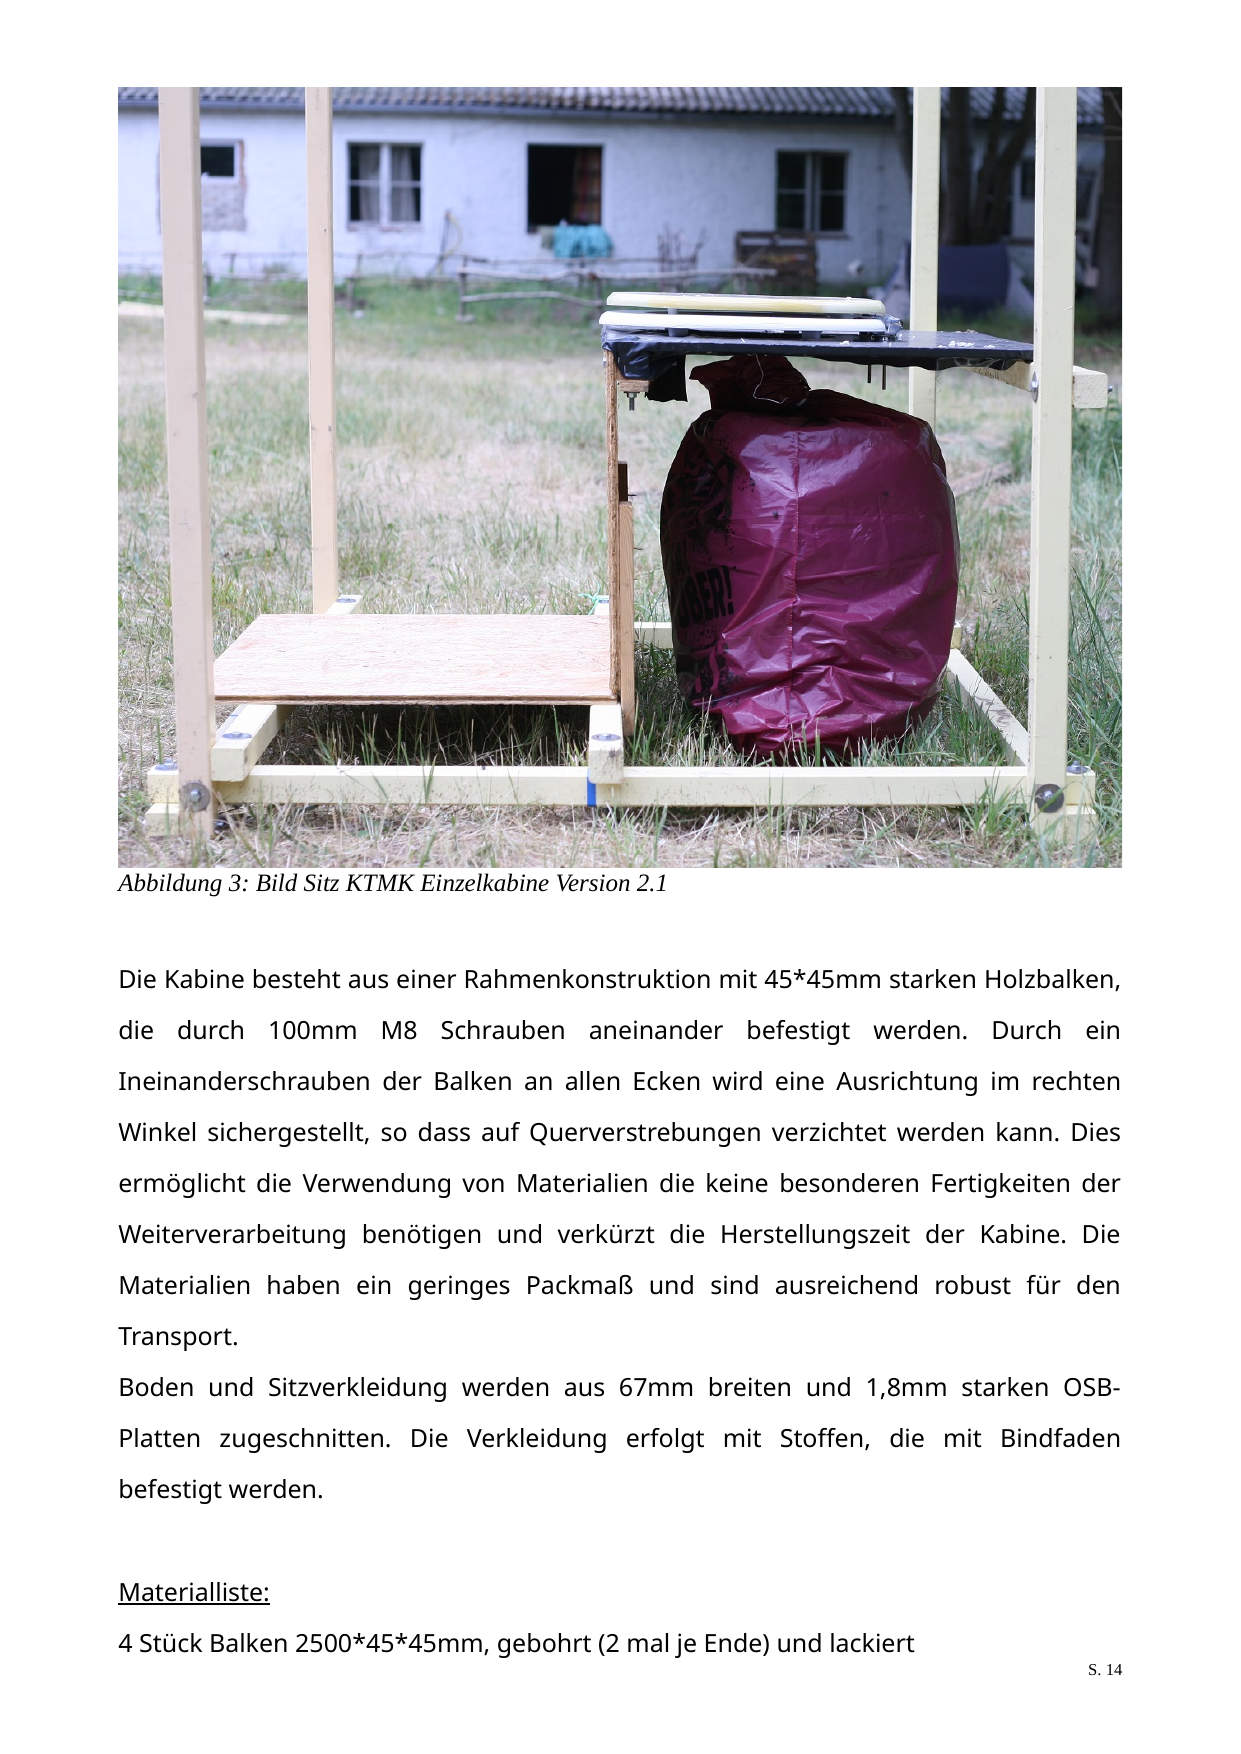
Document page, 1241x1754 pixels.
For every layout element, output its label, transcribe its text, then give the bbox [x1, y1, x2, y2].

text Materialliste: [118, 1574, 1122, 1608]
picture [118, 87, 1123, 868]
text Abbildung 3: Bild Sitz KTMK Einzelkabine Version 2.1 [118, 868, 1122, 896]
text 4 Stück Balken 2500*45*45mm, gebohrt (2 mal je Ende) und lackiert [118, 1625, 1122, 1659]
text Boden und Sitzverkleidung werden aus 67mm breiten und 1,8mm starken OSB-Platten zugeschnitten. Die Verkleidung erfolgt mit Stoffen, die mit Bindfaden befestigt werden. [118, 1370, 1122, 1506]
text Die Kabine besteht aus einer Rahmenkonstruktion mit 45*45mm starken Holzbalken, die durch 100mm M8 Schrauben aneinander befestigt werden. Durch ein Ineinanderschrauben der Balken an allen Ecken wird eine Ausrichtung im rechten Winkel sichergestellt, so dass auf Querverstrebungen verzichtet werden kann. Dies ermöglicht die Verwendung von Materialien die keine besonderen Fertigkeiten der Weiterverarbeitung benötigen und verkürzt die Herstellungszeit der Kabine. Die Materialien haben ein geringes Packmaß und sind ausreichend robust für den Transport. [118, 962, 1122, 1353]
